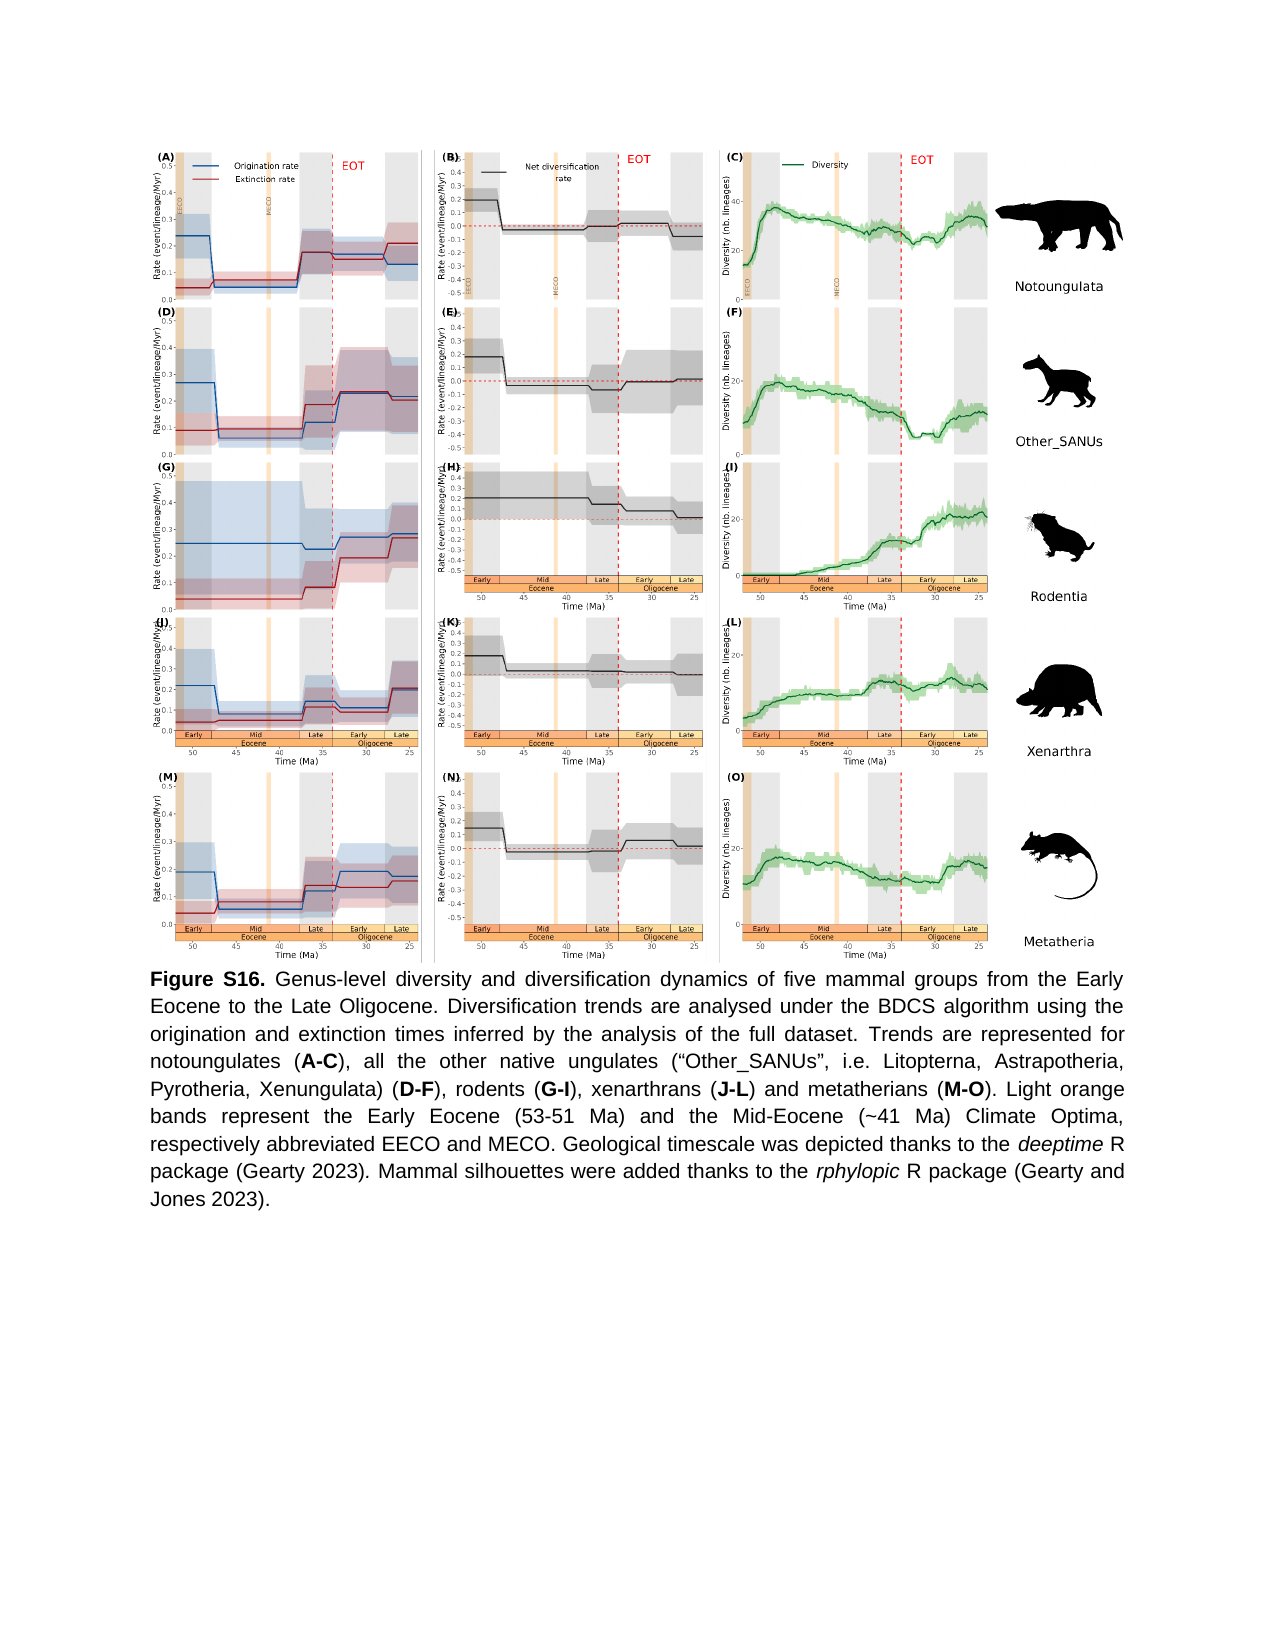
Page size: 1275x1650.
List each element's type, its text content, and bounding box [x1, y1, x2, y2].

text Figure S16. Genus-level diversity and diversification dynamics of five mammal groups from the Early Eocene to the Late Oligocene. Diversification trends are analysed under the BDCS algorithm using the origination and extinction times inferred by the analysis of the full dataset. Trends are represented for notoungulates (A-C), all the other native ungulates (“Other_SANUs”, i.e. Litopterna, Astrapotheria, Pyrotheria, Xenungulata) (D-F), rodents (G-I), xenarthrans (J-L) and metatherians (M-O). Light orange bands represent the Early Eocene (53-51 Ma) and the Mid-Eocene (~41 Ma) Climate Optima, respectively abbreviated EECO and MECO. Geological timescale was depicted thanks to the deeptime R package (Gearty 2023). Mammal silhouettes were added thanks to the rphylopic R package (Gearty and Jones 2023). [150, 966, 1125, 1210]
picture [150, 150, 1125, 963]
